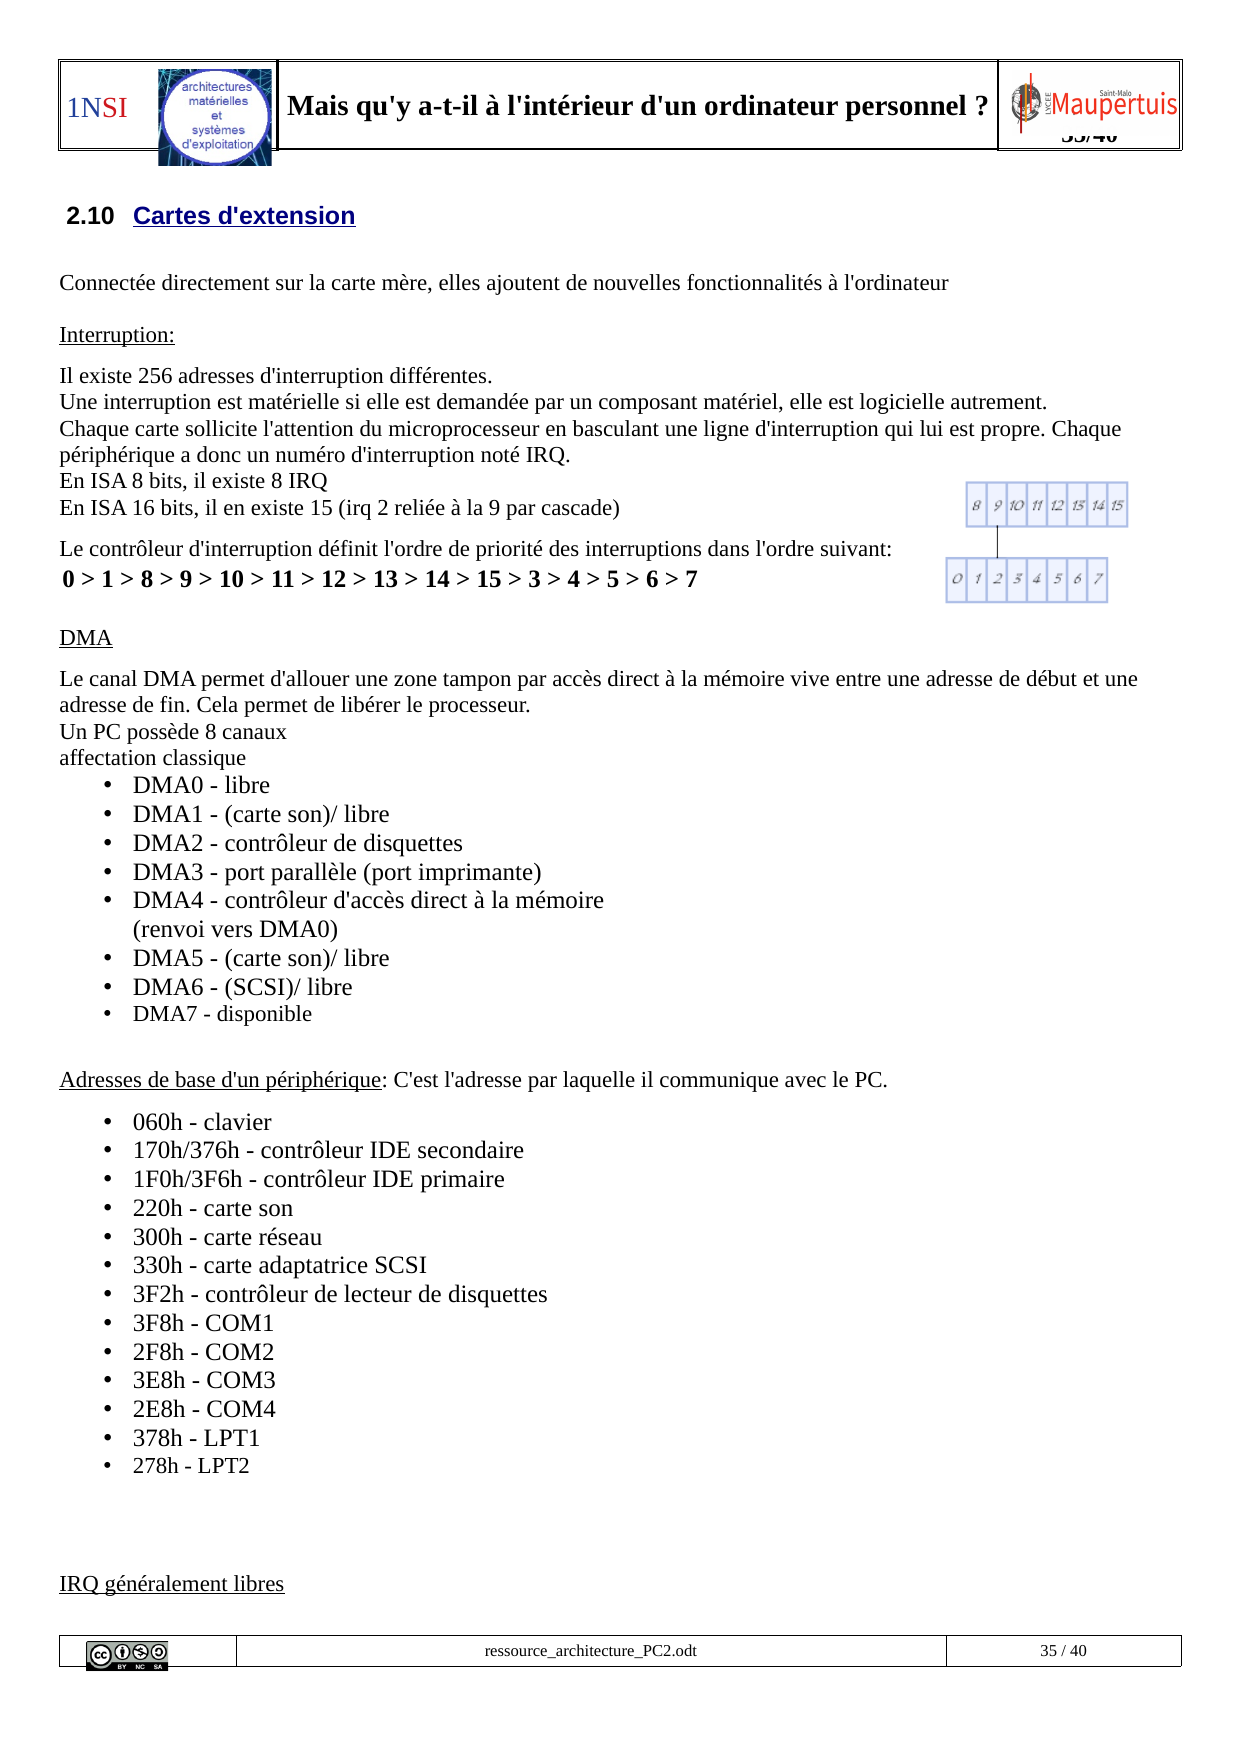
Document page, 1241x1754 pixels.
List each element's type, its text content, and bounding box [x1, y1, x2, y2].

text En ISA 16 bits, il en existe 15 (irq 2 reliée à la 9 par cascade) [59, 494, 913, 520]
list 3E8h - COM3 [103, 1366, 1181, 1394]
picture [1011, 70, 1179, 136]
text affectation classique [59, 744, 1181, 770]
list 2F8h - COM2 [103, 1337, 1181, 1366]
list 2E8h - COM4 [103, 1394, 1181, 1423]
list (renvoi vers DMA0) [103, 914, 1181, 943]
list 3F8h - COM1 [103, 1308, 1181, 1337]
text Le canal DMA permet d'allouer une zone tampon par accès direct à la mémoire vive entre une adresse de début et une adresse de fin. Cela permet de libérer le processeur. [59, 665, 1181, 718]
list DMA2 - contrôleur de disquettes [103, 828, 1181, 857]
list DMA7 - disponible [103, 1000, 1181, 1027]
text En ISA 8 bits, il existe 8 IRQ [59, 467, 1181, 643]
text Une interruption est matérielle si elle est demandée par un composant matériel, elle est logicielle autrement. [59, 388, 1181, 415]
picture [86, 1641, 169, 1672]
list 1F0h/3F6h - contrôleur IDE primaire [103, 1164, 1181, 1193]
list DMA1 - (carte son)/ libre [103, 799, 1181, 828]
subtitle Cartes d'extension [59, 201, 1181, 230]
text IRQ généralement libres [59, 1570, 1181, 1596]
text Chaque carte sollicite l'attention du microprocesseur en basculant une ligne d'interruption qui lui est propre. Chaque périphérique a donc un numéro d'interruption noté IRQ. [59, 415, 1181, 467]
list 278h - LPT2 [103, 1452, 1181, 1478]
table_header 0 > 1 > 8 > 9 > 10 > 11 > 12 > 13 > 14 > 15 > 3 > 4 > 5 > 6 > 7 [59, 561, 777, 596]
list 330h - carte adaptatrice SCSI [103, 1251, 1181, 1279]
list 060h - clavier [103, 1107, 1181, 1136]
text Interruption: [59, 321, 1181, 348]
text Il existe 256 adresses d'interruption différentes. [59, 362, 1181, 388]
text Un PC possède 8 canaux [59, 718, 1181, 744]
text Adresses de base d'un périphérique: C'est l'adresse par laquelle il communique avec le PC. [59, 1066, 1181, 1092]
list 220h - carte son [103, 1193, 1181, 1222]
list DMA4 - contrôleur d'accès direct à la mémoire [103, 885, 1181, 914]
list 170h/376h - contrôleur IDE secondaire [103, 1136, 1181, 1164]
list 378h - LPT1 [103, 1423, 1181, 1452]
list 300h - carte réseau [103, 1222, 1181, 1251]
list DMA3 - port parallèle (port imprimante) [103, 857, 1181, 885]
picture [158, 69, 272, 166]
list DMA6 - (SCSI)/ libre [103, 972, 1181, 1000]
list DMA5 - (carte son)/ libre [103, 943, 1181, 972]
picture [919, 475, 1134, 615]
list 3F2h - contrôleur de lecteur de disquettes [103, 1279, 1181, 1308]
text DMA [59, 624, 1181, 651]
text Connectée directement sur la carte mère, elles ajoutent de nouvelles fonctionnalités à l'ordinateur [59, 269, 1181, 295]
list DMA0 - libre [103, 770, 1181, 799]
text Le contrôleur d'interruption définit l'ordre de priorité des interruptions dans l'ordre suivant: [59, 534, 913, 561]
